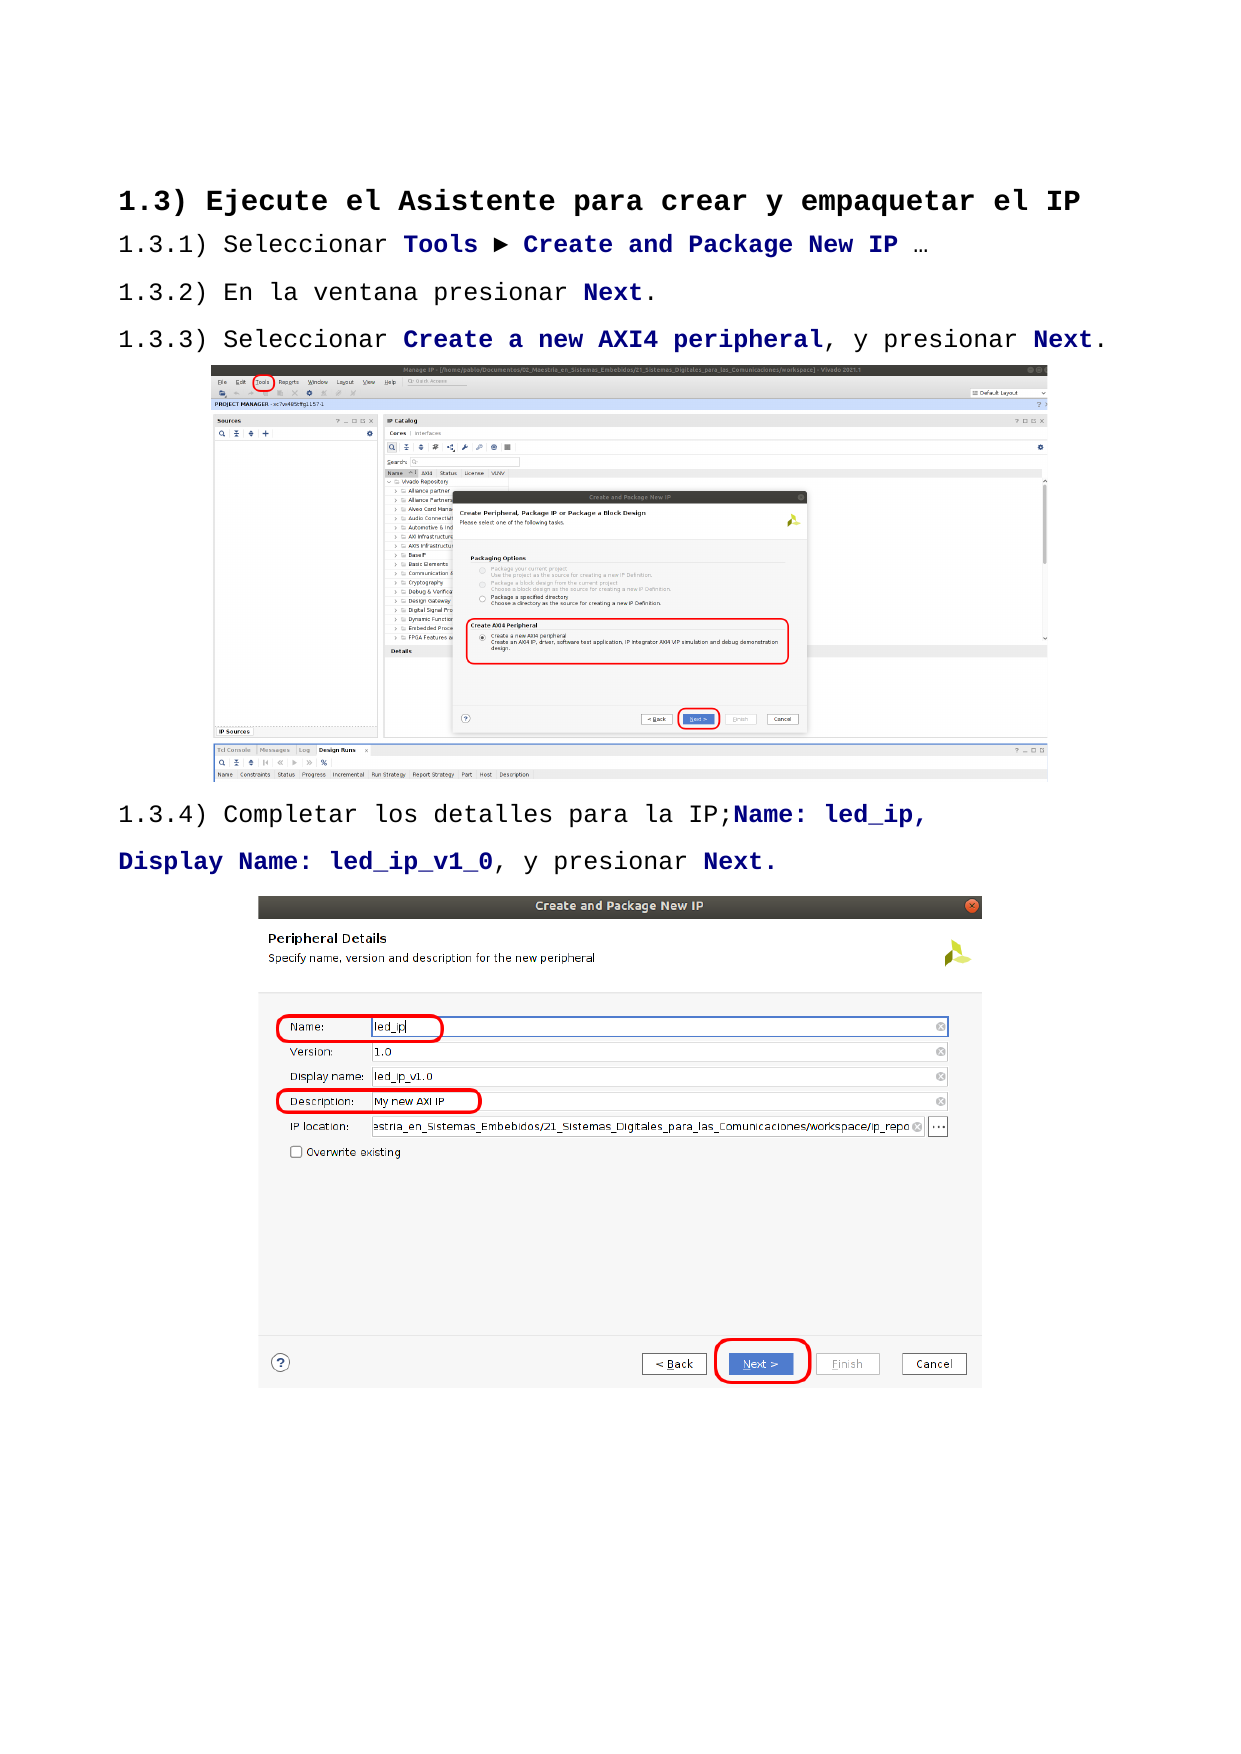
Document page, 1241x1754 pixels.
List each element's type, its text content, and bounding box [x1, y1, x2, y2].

text 1.3.4) Completar los detalles para la IP;Name: led_ip, [118, 802, 1122, 830]
picture [258, 896, 982, 1388]
text 1.3.2) En la ventana presionar Next. [118, 279, 1122, 307]
text 1.3.1) Seleccionar Tools ► Create and Package New IP … [118, 232, 1122, 260]
text 1.3.3) Seleccionar Create a new AXI4 peripheral, y presionar Next. [118, 326, 1122, 354]
subtitle 1.3) Ejecute el Asistente para crear y empaquetar el IP [118, 187, 1122, 219]
picture [211, 365, 1048, 782]
text Display Name: led_ip_v1_0, y presionar Next. [118, 849, 1122, 877]
